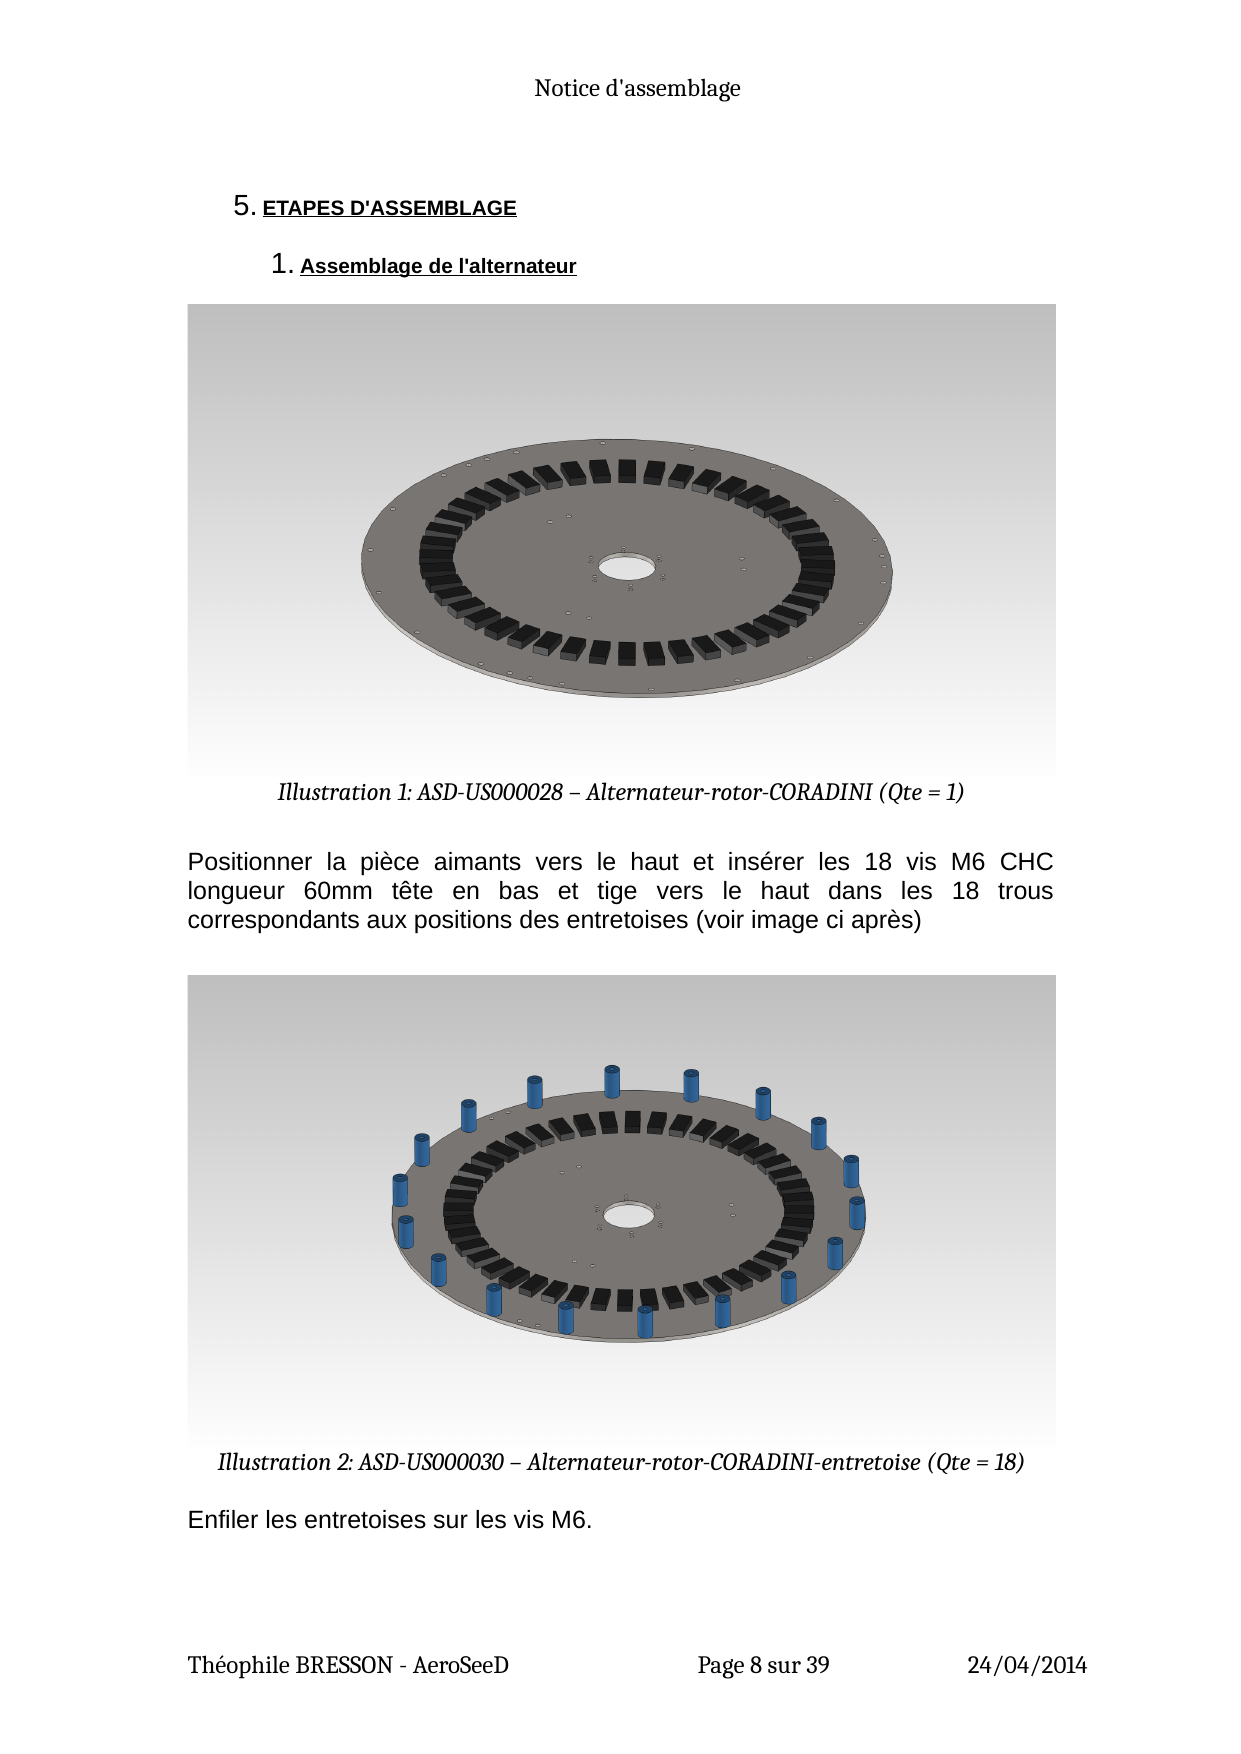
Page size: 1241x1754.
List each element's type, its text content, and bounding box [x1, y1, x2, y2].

picture [187, 304, 1056, 778]
text Illustration 1: ASD-US000028 – Alternateur-rotor-CORADINI (Qte = 1) [187, 778, 1056, 806]
text Enfiler les entretoises sur les vis M6. [187, 1505, 1056, 1534]
text Illustration 2: ASD-US000030 – Alternateur-rotor-CORADINI-entretoise (Qte = 18) [187, 1448, 1056, 1476]
picture [187, 975, 1056, 1448]
text Positionner la pièce aimants vers le haut et insérer les 18 vis M6 CHC longueur 60mm tête en bas et tige vers le haut dans les 18 trous correspondants aux positions des entretoises (voir image ci après) [187, 847, 1056, 934]
subtitle Assemblage de l'alternateur [262, 246, 1056, 279]
subtitle ETAPES D'ASSEMBLAGE [225, 187, 1056, 221]
